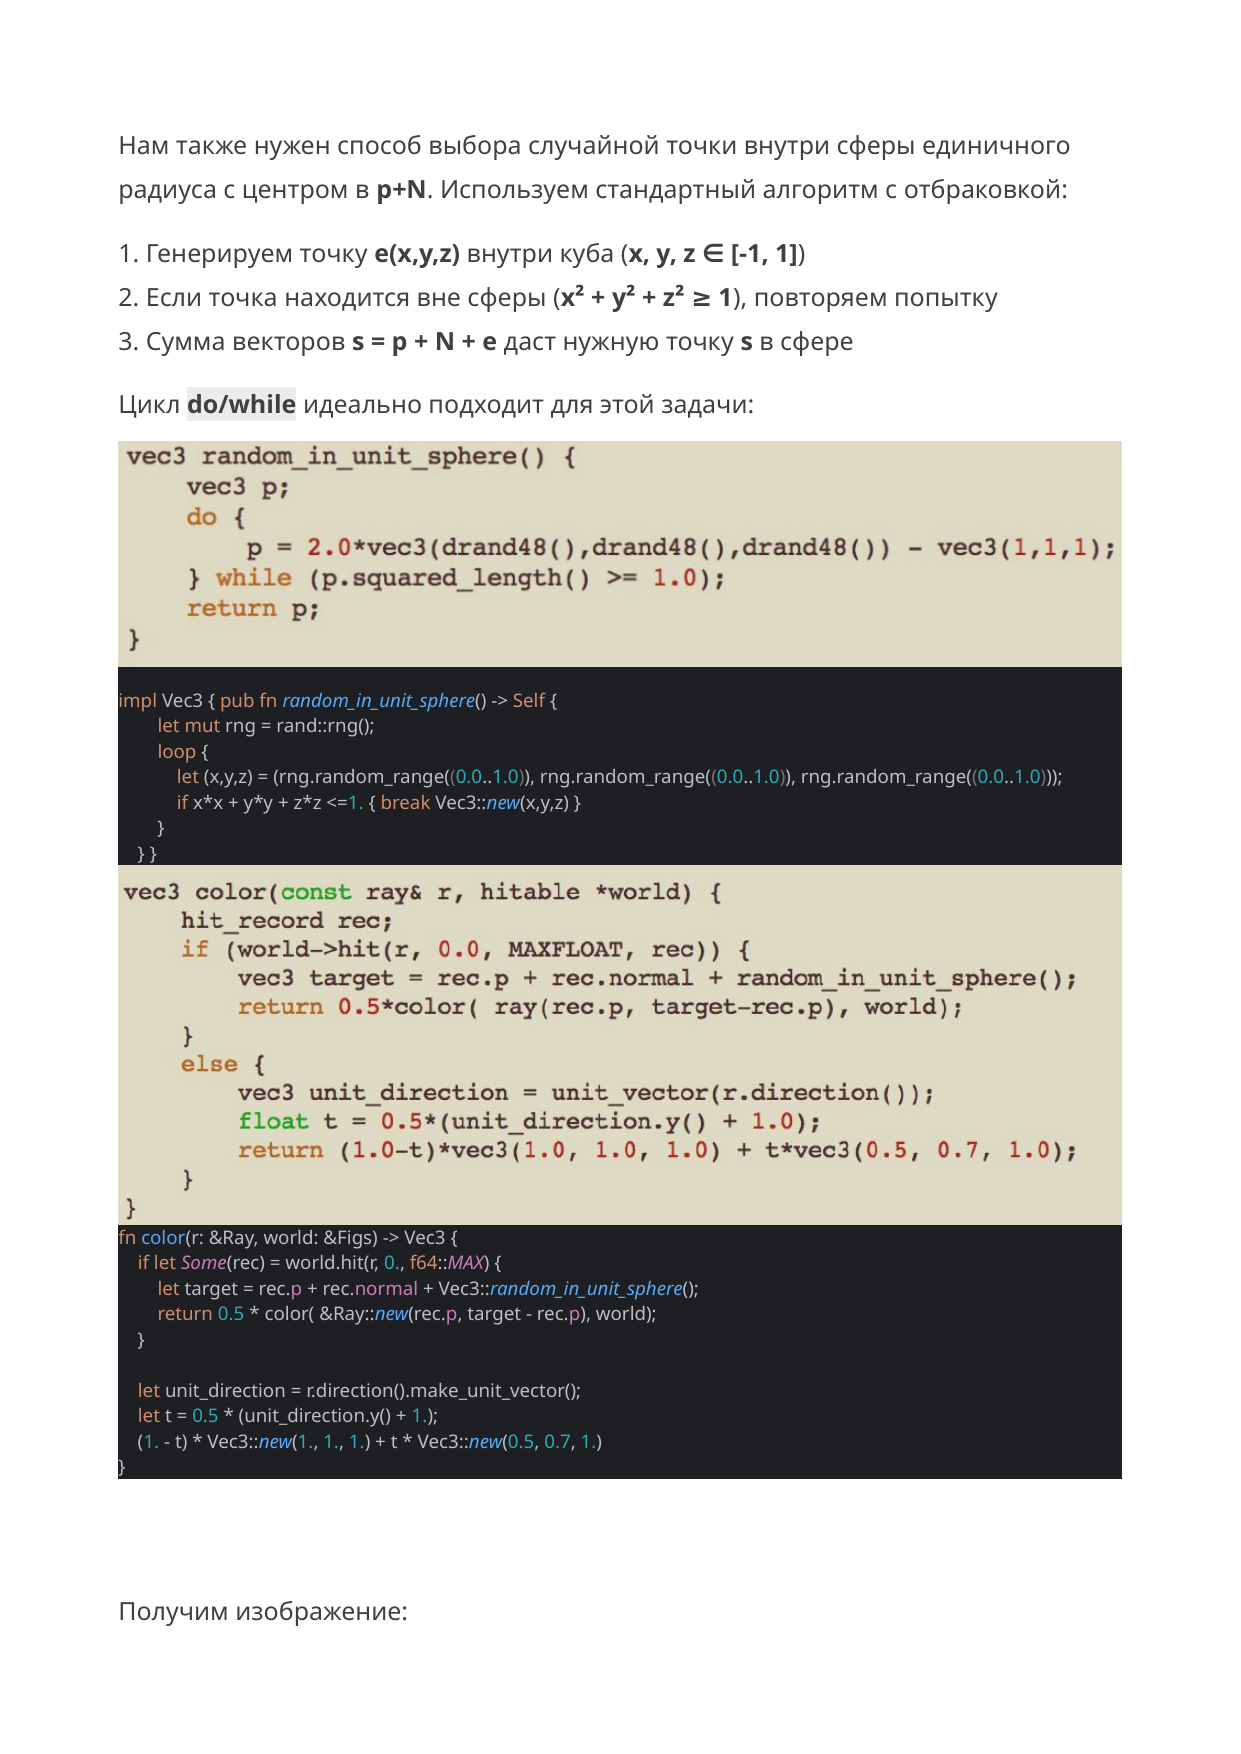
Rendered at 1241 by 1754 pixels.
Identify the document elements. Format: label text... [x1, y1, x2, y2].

text Получим изображение: [118, 1584, 1122, 1628]
text Цикл do/while идеально подходит для этой задачи: [118, 377, 1122, 421]
text Нам также нужен способ выбора случайной точки внутри сферы единичного радиуса с центром в p+N. Используем стандартный алгоритм с отбраковкой: [118, 118, 1122, 206]
picture [118, 441, 1123, 667]
text } } } [118, 814, 1122, 865]
text fn color(r: &Ray, world: &Figs) -> Vec3 { if let Some(rec) = world.hit(r, 0., f64::MAX) { let target = rec.p + rec.normal + Vec3::random_in_unit_sphere(); return 0.5 * color( &Ray::new(rec.p, target - rec.p), world); } let unit_direction = r.direction().make_unit_vector(); let t = 0.5 * (unit_direction.y() + 1.); (1. - t) * Vec3::new(1., 1., 1.) + t * Vec3::new(0.5, 0.7, 1.) } [118, 1225, 1122, 1479]
list Генерируем точку e(x,y,z) внутри куба (x, y, z ∈ [-1, 1]) [118, 226, 1122, 270]
list Сумма векторов s = p + N + e даст нужную точку s в сфере [118, 313, 1122, 357]
list Если точка находится вне сферы (x² + y² + z² ≥ 1), повторяем попытку [118, 270, 1122, 313]
picture [118, 865, 1123, 1225]
text impl Vec3 { pub fn random_in_unit_sphere() -> Self { let mut rng = rand::rng(); loop { let (x,y,z) = (rng.random_range((0.0..1.0)), rng.random_range((0.0..1.0)), rng.random_range((0.0..1.0))); if x*x + y*y + z*z <=1. { break Vec3::new(x,y,z) } [118, 667, 1122, 814]
